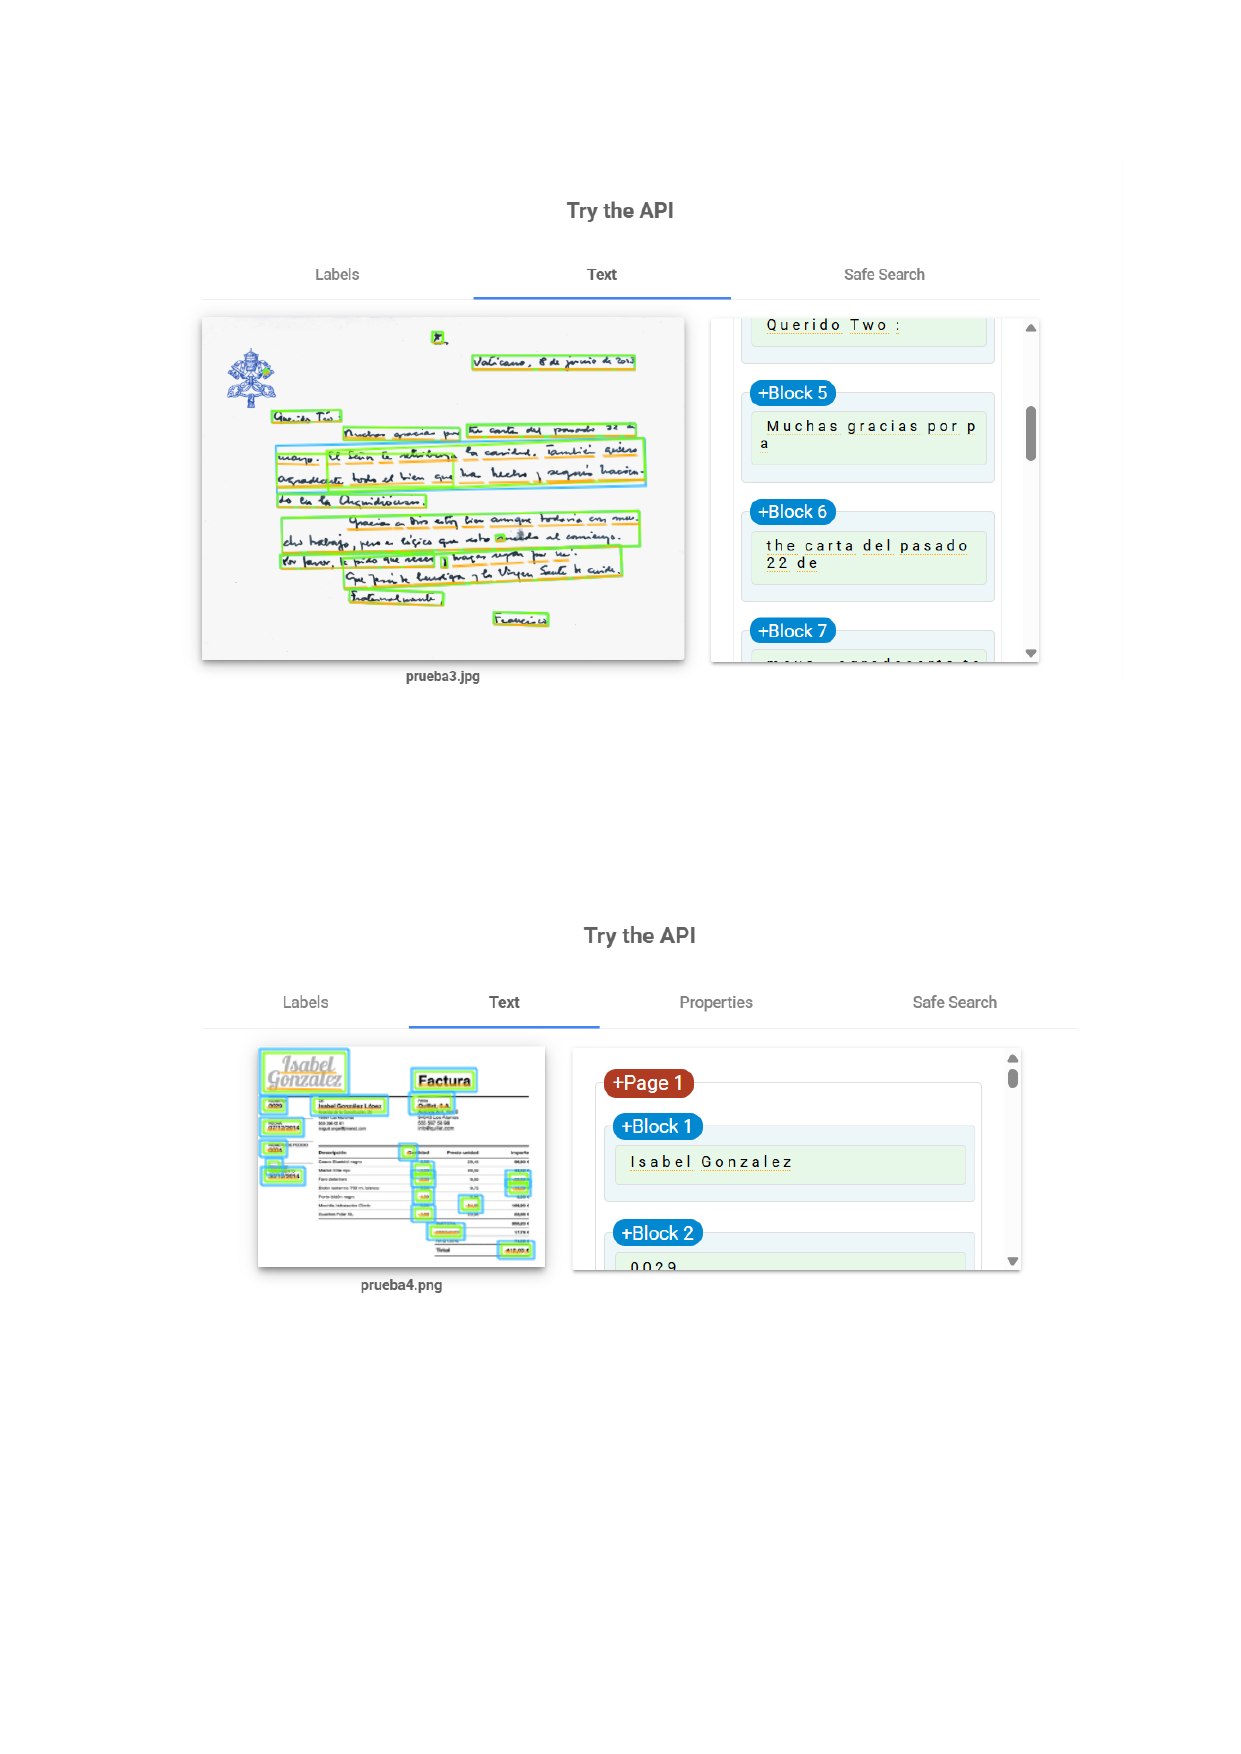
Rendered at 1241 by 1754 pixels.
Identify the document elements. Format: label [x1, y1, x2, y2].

picture [118, 159, 1123, 685]
picture [118, 888, 1123, 1302]
